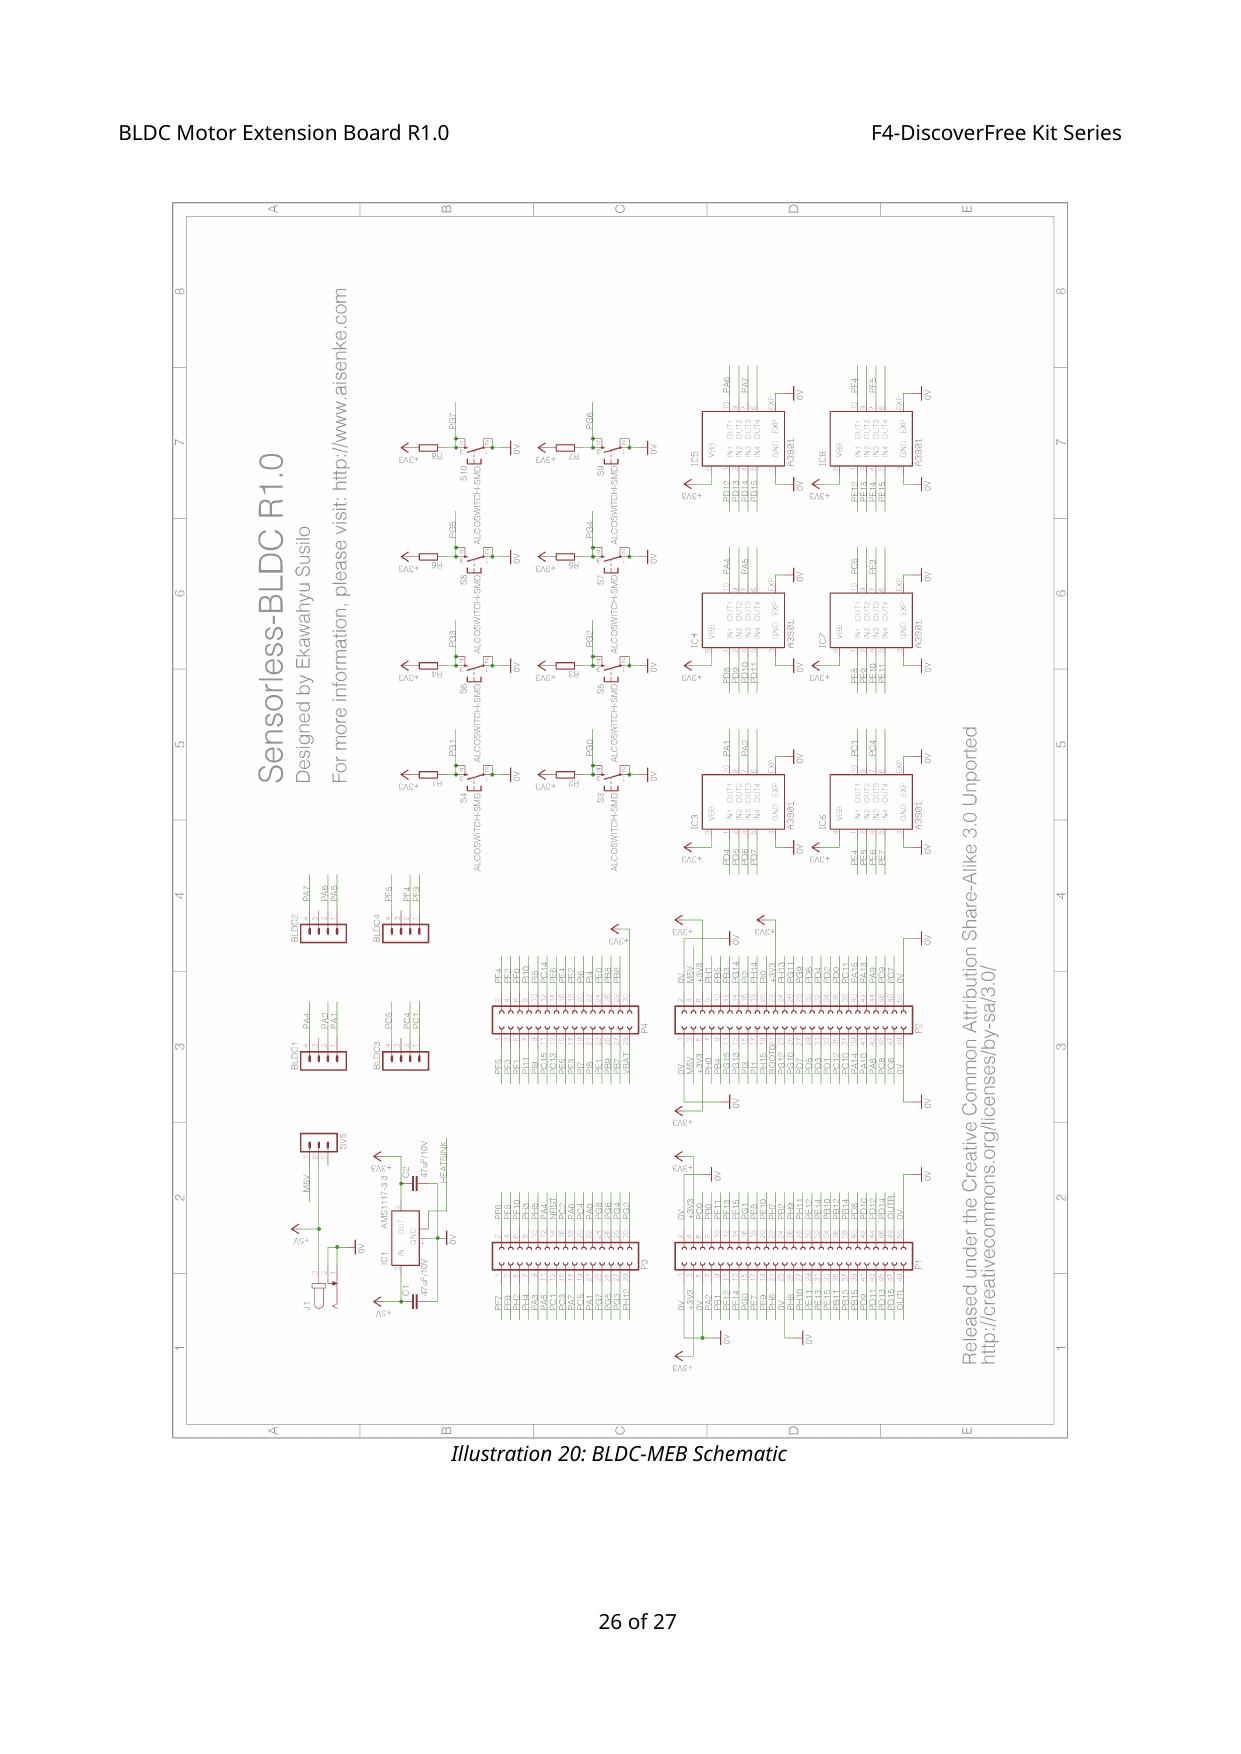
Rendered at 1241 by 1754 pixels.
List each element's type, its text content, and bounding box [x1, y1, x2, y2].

text Illustration 20: BLDC-MEB Schematic [158, 201, 1082, 1467]
picture [172, 201, 1069, 1439]
